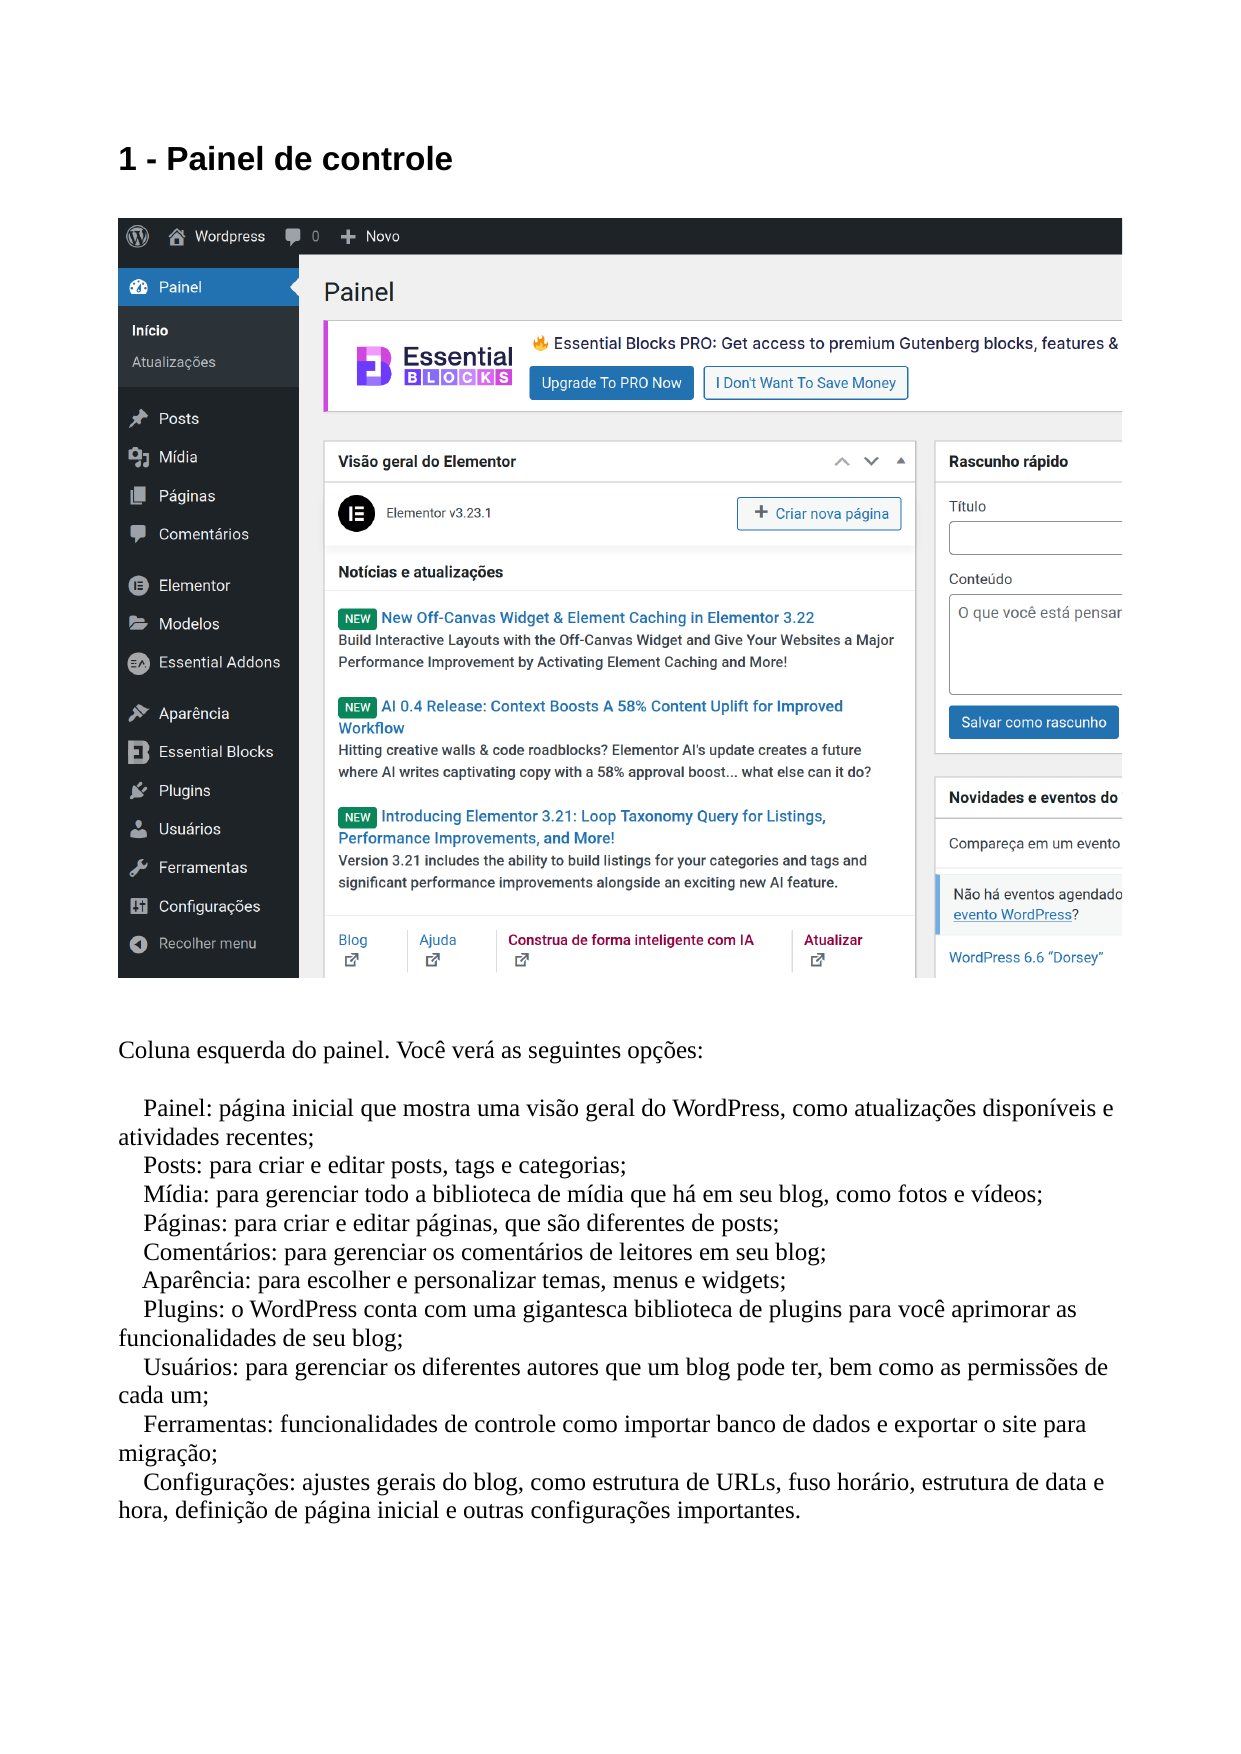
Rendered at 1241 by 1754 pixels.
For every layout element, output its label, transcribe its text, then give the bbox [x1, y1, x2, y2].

text Comentários: para gerenciar os comentários de leitores em seu blog; [118, 1237, 1122, 1266]
picture [118, 218, 1123, 978]
text Páginas: para criar e editar páginas, que são diferentes de posts; [118, 1208, 1122, 1237]
text Plugins: o WordPress conta com uma gigantesca biblioteca de plugins para você aprimorar as funcionalidades de seu blog; [118, 1294, 1122, 1352]
text Ferramentas: funcionalidades de controle como importar banco de dados e exportar o site para migração; [118, 1409, 1122, 1467]
text Configurações: ajustes gerais do blog, como estrutura de URLs, fuso horário, estrutura de data e hora, definição de página inicial e outras configurações importantes. [118, 1467, 1122, 1524]
text Posts: para criar e editar posts, tags e categorias; [118, 1151, 1122, 1179]
text Painel: página inicial que mostra uma visão geral do WordPress, como atualizações disponíveis e atividades recentes; [118, 1093, 1122, 1151]
subtitle 1 - Painel de controle [118, 139, 1122, 177]
text Usuários: para gerenciar os diferentes autores que um blog pode ter, bem como as permissões de cada um; [118, 1352, 1122, 1409]
text Mídia: para gerenciar todo a biblioteca de mídia que há em seu blog, como fotos e vídeos; [118, 1179, 1122, 1208]
text Aparência: para escolher e personalizar temas, menus e widgets; [118, 1266, 1122, 1294]
text Coluna esquerda do painel. Você verá as seguintes opções: [118, 1036, 1122, 1064]
